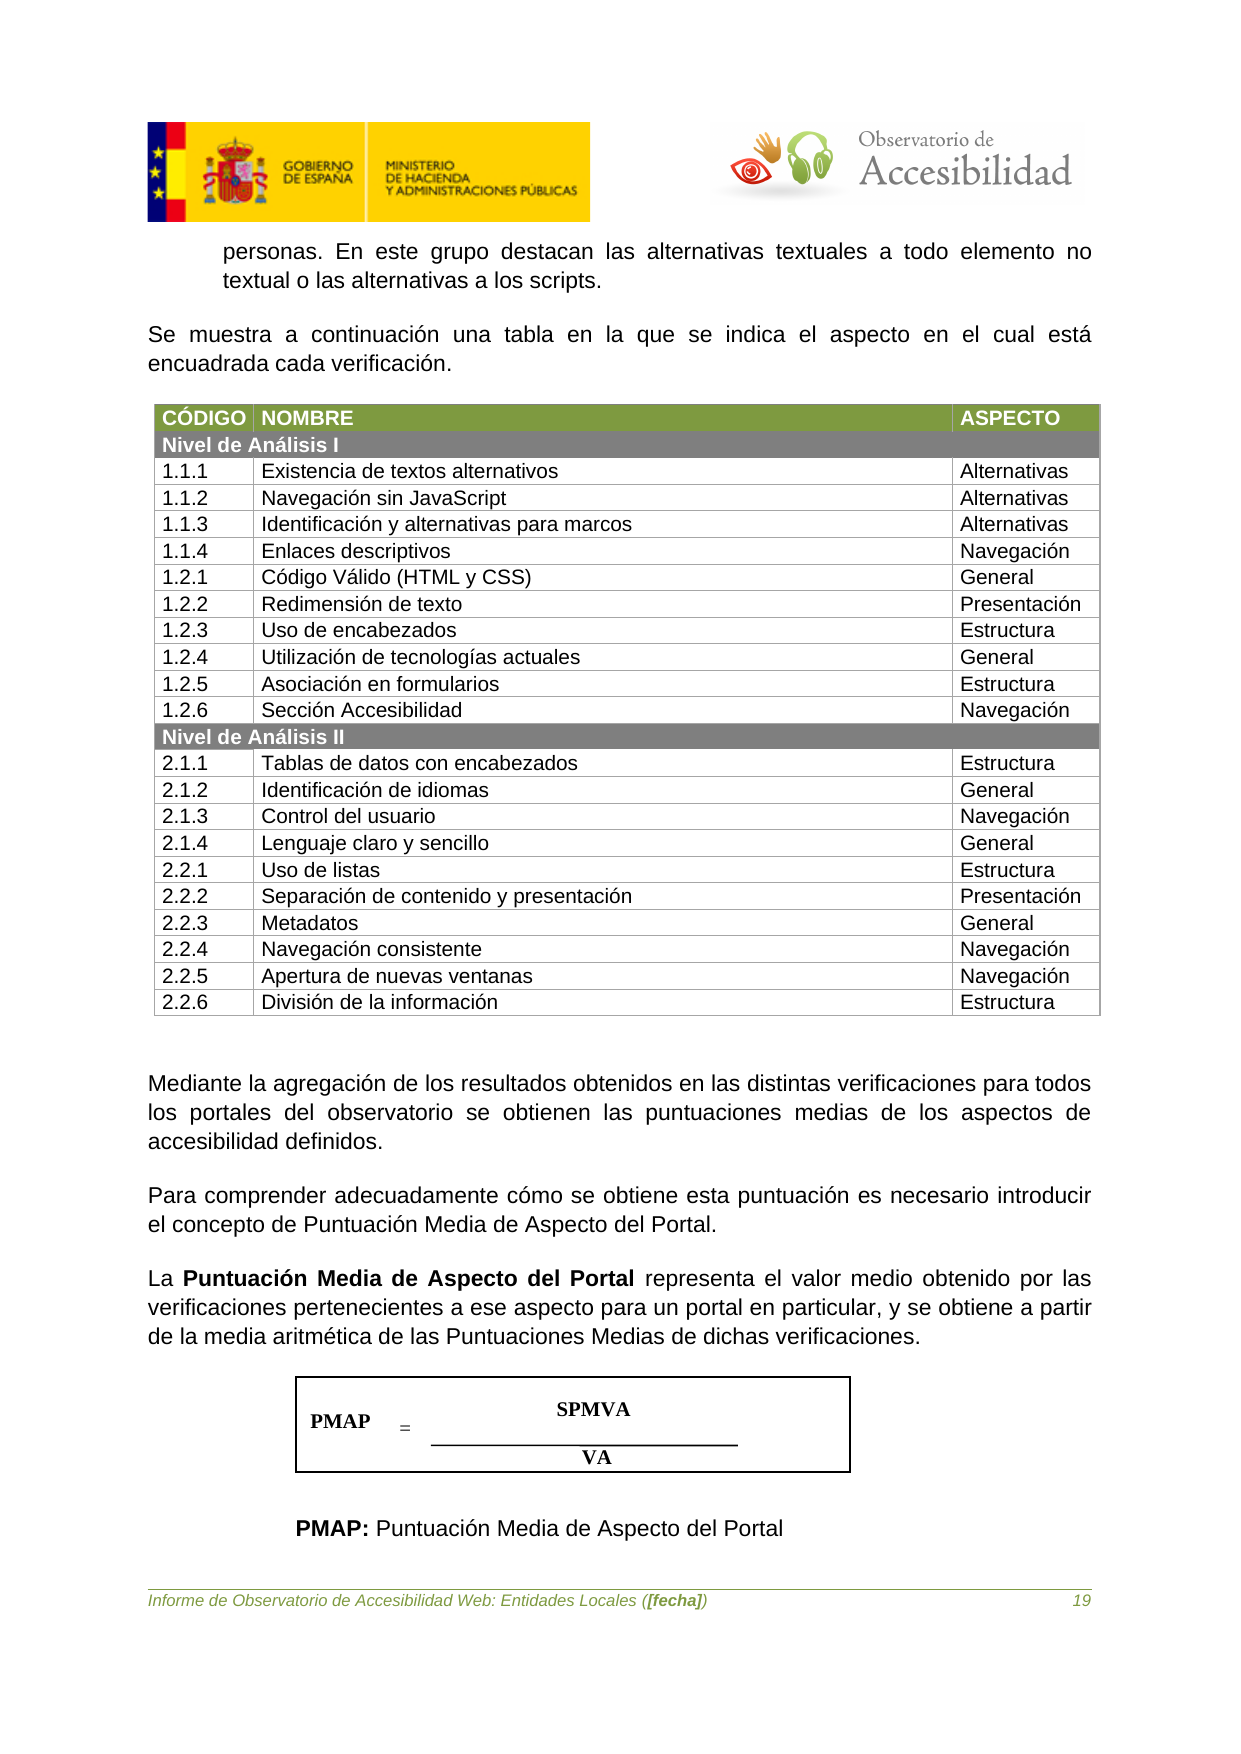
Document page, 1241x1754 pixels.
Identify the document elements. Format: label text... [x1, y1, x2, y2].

table_cell Navegación [953, 936, 1099, 962]
table_cell Navegación consistente [254, 936, 952, 962]
table_cell Redimensión de texto [254, 591, 952, 617]
table_cell 1.2.6 [155, 697, 253, 723]
table_cell 2.2.1 [155, 857, 253, 882]
text La Puntuación Media de Aspecto del Portal representa el valor medio obtenido por las verificaciones pertenecientes a ese aspecto para un portal en particular, y se obtiene a partir de la media aritmética de las Puntuaciones Medias de dichas verificaciones. [148, 1265, 1092, 1349]
table_cell Estructura [953, 749, 1099, 776]
table_cell General [953, 565, 1099, 590]
table_cell Enlaces descriptivos [254, 538, 952, 563]
table_cell 2.2.6 [155, 990, 253, 1015]
table_cell Estructura [953, 990, 1099, 1015]
table_cell General [953, 830, 1099, 856]
table_cell Navegación [953, 804, 1099, 829]
table_cell Lenguaje claro y sencillo [254, 830, 952, 856]
table_cell Presentación [953, 591, 1099, 617]
table_cell Asociación en formularios [254, 671, 952, 696]
table_cell General [953, 644, 1099, 670]
table_cell Tablas de datos con encabezados [254, 749, 952, 776]
table_cell Sección Accesibilidad [254, 697, 952, 723]
table_cell 1.2.2 [155, 591, 253, 617]
table_cell 2.1.1 [155, 750, 253, 776]
text Para comprender adecuadamente cómo se obtiene esta puntuación es necesario introducir el concepto de Puntuación Media de Aspecto del Portal. [148, 1182, 1092, 1237]
picture [710, 122, 1086, 205]
text Mediante la agregación de los resultados obtenidos en las distintas verificaciones para todos los portales del observatorio se obtienen las puntuaciones medias de los aspectos de accesibilidad definidos. [148, 1070, 1092, 1154]
table_cell Identificación y alternativas para marcos [254, 511, 952, 537]
table_cell Control del usuario [254, 804, 952, 829]
table_cell Apertura de nuevas ventanas [254, 963, 952, 988]
table_cell General [953, 910, 1099, 935]
table_cell 1.1.3 [155, 511, 253, 537]
table_cell 1.1.4 [155, 538, 253, 563]
table_cell Nivel de Análisis II [155, 724, 1099, 749]
table_cell Alternativas [953, 511, 1099, 537]
table_cell 1.2.5 [155, 671, 253, 696]
table_cell Separación de contenido y presentación [254, 883, 952, 909]
list personas. En este grupo destacan las alternativas textuales a todo elemento no textual o las alternativas a los scripts. [185, 238, 1092, 293]
table_cell Navegación [953, 538, 1099, 563]
table_cell Uso de encabezados [254, 618, 952, 643]
table_header ASPECTO [953, 405, 1099, 431]
table_cell 1.1.2 [155, 485, 253, 510]
table_cell 1.2.1 [155, 565, 253, 590]
table_cell Navegación sin JavaScript [254, 485, 952, 510]
table_cell Identificación de idiomas [254, 777, 952, 802]
table_cell Presentación [953, 883, 1099, 909]
table_cell Estructura [953, 618, 1099, 643]
table_cell 1.2.4 [155, 644, 253, 670]
table_cell General [953, 777, 1099, 802]
table_cell División de la información [254, 990, 952, 1015]
table_cell Nivel de Análisis I [155, 432, 1099, 457]
table_cell 2.2.3 [155, 910, 253, 935]
picture [147, 122, 591, 222]
table_cell Código Válido (HTML y CSS) [254, 565, 952, 590]
text PMAP: Puntuación Media de Aspecto del Portal [295, 1515, 1092, 1542]
table_cell Uso de listas [254, 857, 952, 882]
table_cell 2.2.2 [155, 883, 253, 909]
text Se muestra a continuación una tabla en la que se indica el aspecto en el cual está encuadrada cada verificación. [148, 321, 1092, 376]
table_cell Existencia de textos alternativos [254, 458, 952, 484]
table_cell 2.1.2 [155, 777, 253, 802]
table_cell Estructura [953, 857, 1099, 882]
table_cell Navegación [953, 697, 1099, 723]
table_cell Metadatos [254, 910, 952, 935]
table_cell Alternativas [953, 458, 1099, 484]
table_cell 1.1.1 [155, 458, 253, 484]
table_cell 2.2.4 [155, 936, 253, 962]
table_cell Utilización de tecnologías actuales [254, 644, 952, 670]
table_cell Alternativas [953, 485, 1099, 510]
table_cell 2.2.5 [155, 963, 253, 988]
table_cell Estructura [953, 671, 1099, 696]
table_cell 1.2.3 [155, 618, 253, 643]
table_cell 2.1.4 [155, 830, 253, 856]
table_header NOMBRE [254, 405, 952, 431]
table_header CÓDIGO [155, 405, 253, 431]
table_cell Navegación [953, 963, 1099, 988]
table_cell 2.1.3 [155, 804, 253, 829]
